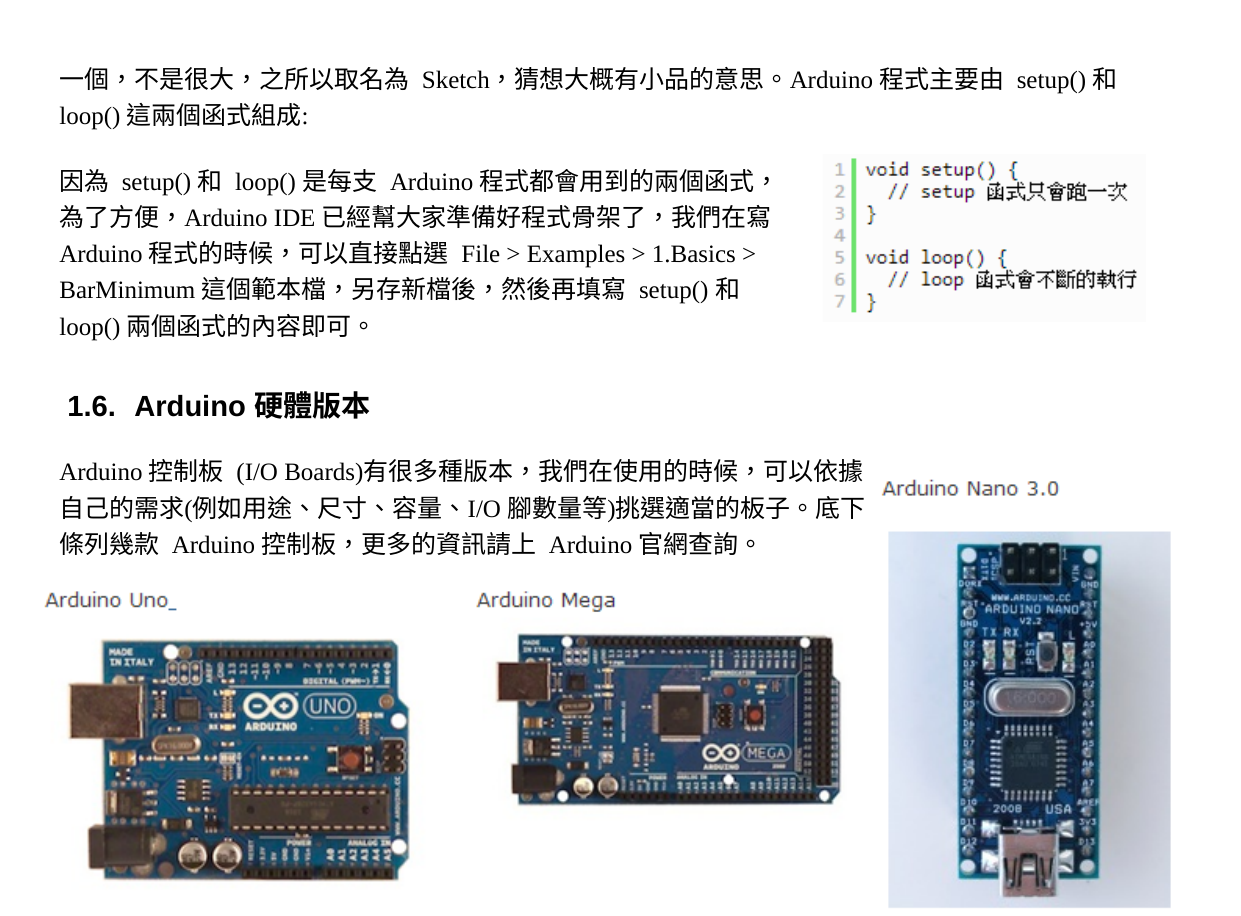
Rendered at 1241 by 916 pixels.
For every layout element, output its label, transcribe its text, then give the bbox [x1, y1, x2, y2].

picture [873, 466, 1207, 916]
picture [822, 154, 1146, 322]
text 因為 setup() 和 loop() 是每支 Arduino 程式都會用到的兩個函式，為了方便，Arduino IDE 已經幫大家準備好程式骨架了，我們在寫 Arduino 程式的時候，可以直接點選 File > Examples > 1.Basics > BarMinimum 這個範本檔，另存新檔後，然後再填寫 setup() 和 loop() 兩個函式的內容即可。 [59, 161, 1181, 342]
picture [39, 576, 857, 894]
text 一個，不是很大，之所以取名為 Sketch，猜想大概有小品的意思。Arduino 程式主要由 setup() 和 loop() 這兩個函式組成: [59, 59, 1181, 132]
text Arduino 控制板 (I/O Boards)有很多種版本，我們在使用的時候，可以依據自己的需求(例如用途、尺寸、容量、I/O 腳數量等)挑選適當的板子。底下條列幾款 Arduino 控制板，更多的資訊請上 Arduino 官網查詢。 [59, 452, 1181, 561]
subtitle Arduino 硬體版本 [59, 382, 1181, 424]
